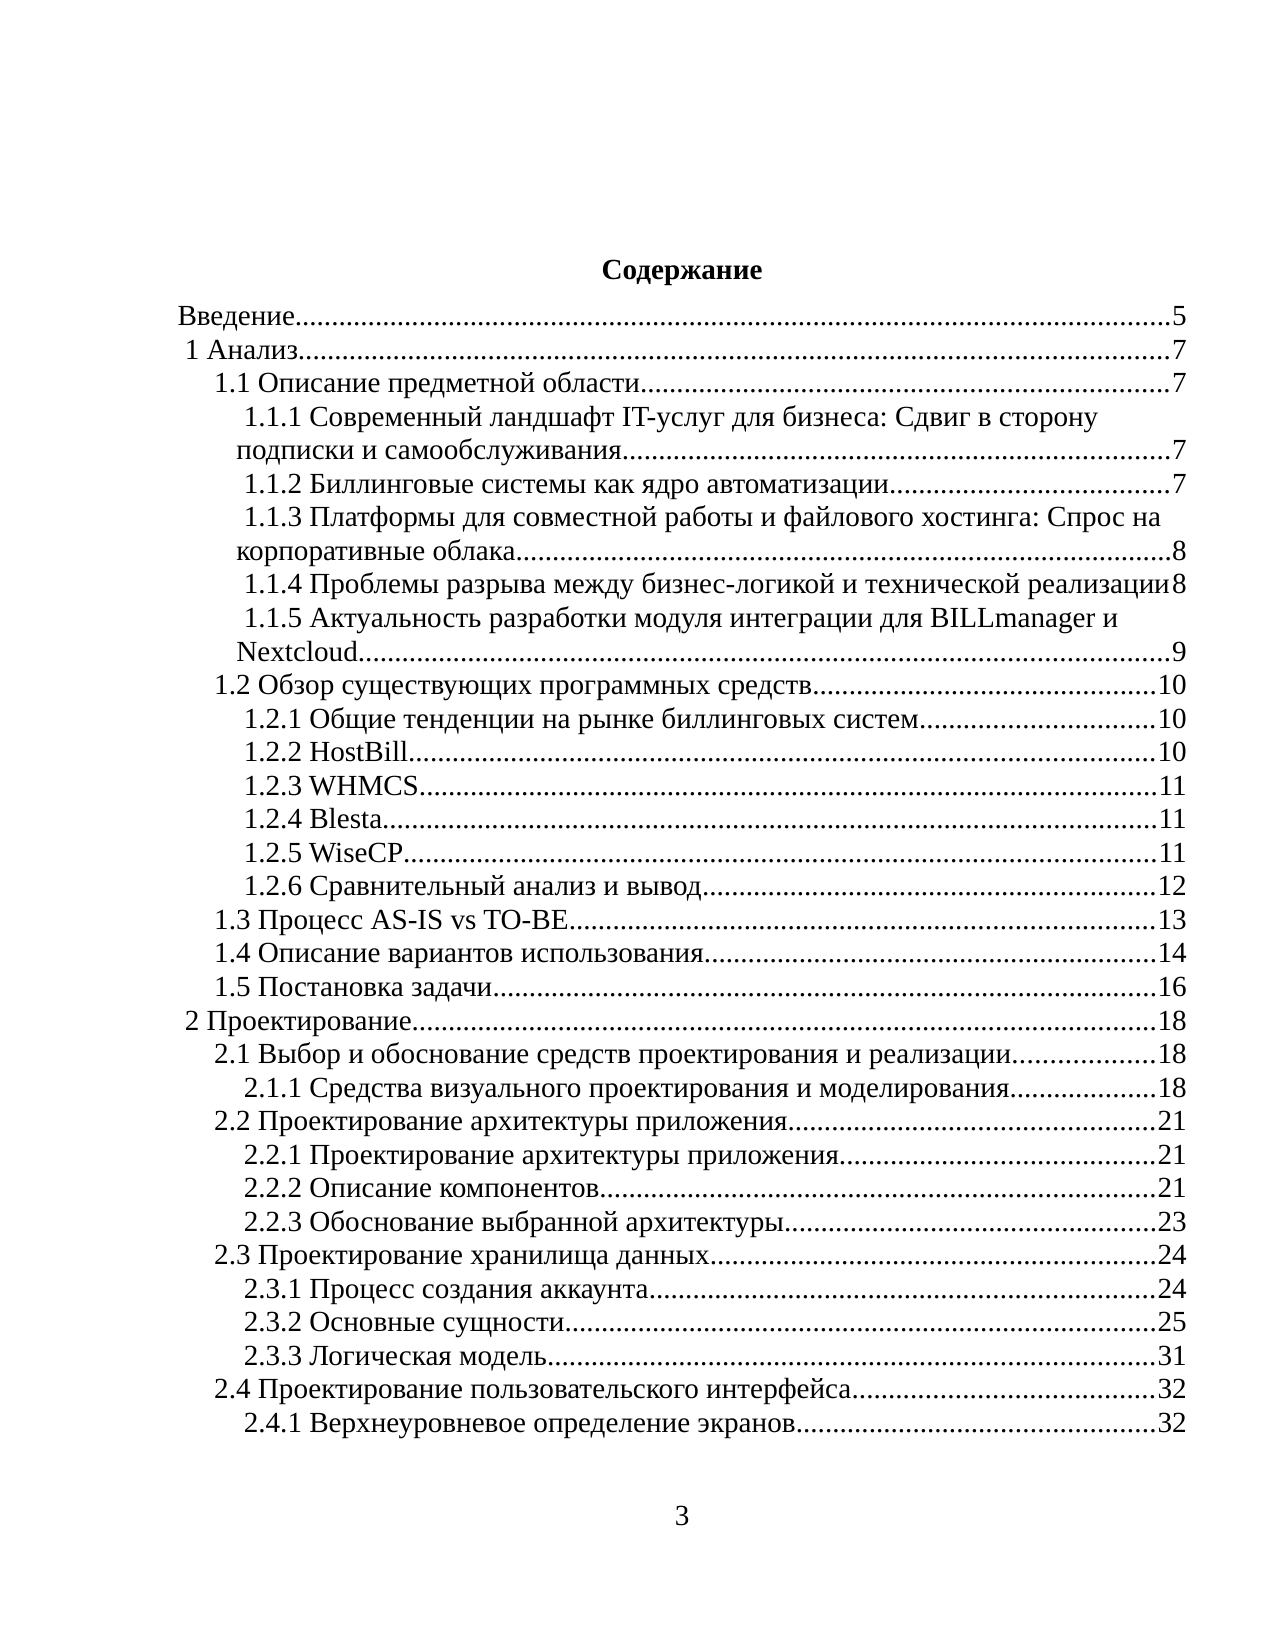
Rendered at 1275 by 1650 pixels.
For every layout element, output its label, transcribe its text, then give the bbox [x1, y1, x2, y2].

text 2.3.2 Основные сущности 25 [236, 1304, 1186, 1338]
text 2.4 Проектирование пользовательского интерфейса 32 [207, 1372, 1186, 1405]
text 1 Анализ 7 [177, 332, 1186, 365]
text 2.2.1 Проектирование архитектуры приложения 21 [236, 1137, 1186, 1170]
text 1.1.1 Современный ландшафт IT-услуг для бизнеса: Сдвиг в сторону подписки и самообслуживания 7 [236, 399, 1186, 466]
text 2.1 Выбор и обоснование средств проектирования и реализации 18 [207, 1036, 1186, 1070]
text 1.2.5 WiseCP 11 [236, 835, 1186, 868]
text 1.2.4 Blesta 11 [236, 801, 1186, 835]
text 2.1.1 Средства визуального проектирования и моделирования 18 [236, 1070, 1186, 1103]
text 2.2.2 Описание компонентов 21 [236, 1170, 1186, 1204]
text 1.2.3 WHMCS 11 [236, 768, 1186, 801]
text 1.1 Описание предметной области 7 [207, 365, 1186, 399]
text 1.2.6 Сравнительный анализ и вывод 12 [236, 868, 1186, 902]
text 1.3 Процесс AS-IS vs TO-BE 13 [207, 902, 1186, 936]
text 1.4 Описание вариантов использования 14 [207, 936, 1186, 969]
text 2.2.3 Обоснование выбранной архитектуры 23 [236, 1204, 1186, 1237]
text 2.3.3 Логическая модель 31 [236, 1338, 1186, 1372]
text 1.2.1 Общие тенденции на рынке биллинговых систем 10 [236, 701, 1186, 734]
text 2.2 Проектирование архитектуры приложения 21 [207, 1103, 1186, 1137]
text 1.2.2 HostBill 10 [236, 734, 1186, 768]
text 1.1.3 Платформы для совместной работы и файлового хостинга: Спрос на корпоративные облака 8 [236, 499, 1186, 567]
text 1.1.4 Проблемы разрыва между бизнес-логикой и технической реализации 8 [236, 567, 1186, 600]
text 2 Проектирование 18 [177, 1003, 1186, 1036]
text Введение 5 [177, 298, 1186, 332]
text 1.1.2 Биллинговые системы как ядро автоматизации 7 [236, 466, 1186, 499]
text 2.3 Проектирование хранилища данных 24 [207, 1237, 1186, 1271]
text 1.2 Обзор существующих программных средств 10 [207, 667, 1186, 701]
subtitle Содержание [177, 252, 1186, 286]
text 2.3.1 Процесс создания аккаунта 24 [236, 1271, 1186, 1304]
text 2.4.1 Верхнеуровневое определение экранов 32 [236, 1405, 1186, 1439]
text 1.5 Постановка задачи 16 [207, 969, 1186, 1003]
text 1.1.5 Актуальность разработки модуля интеграции для BILLmanager и Nextcloud 9 [236, 600, 1186, 667]
